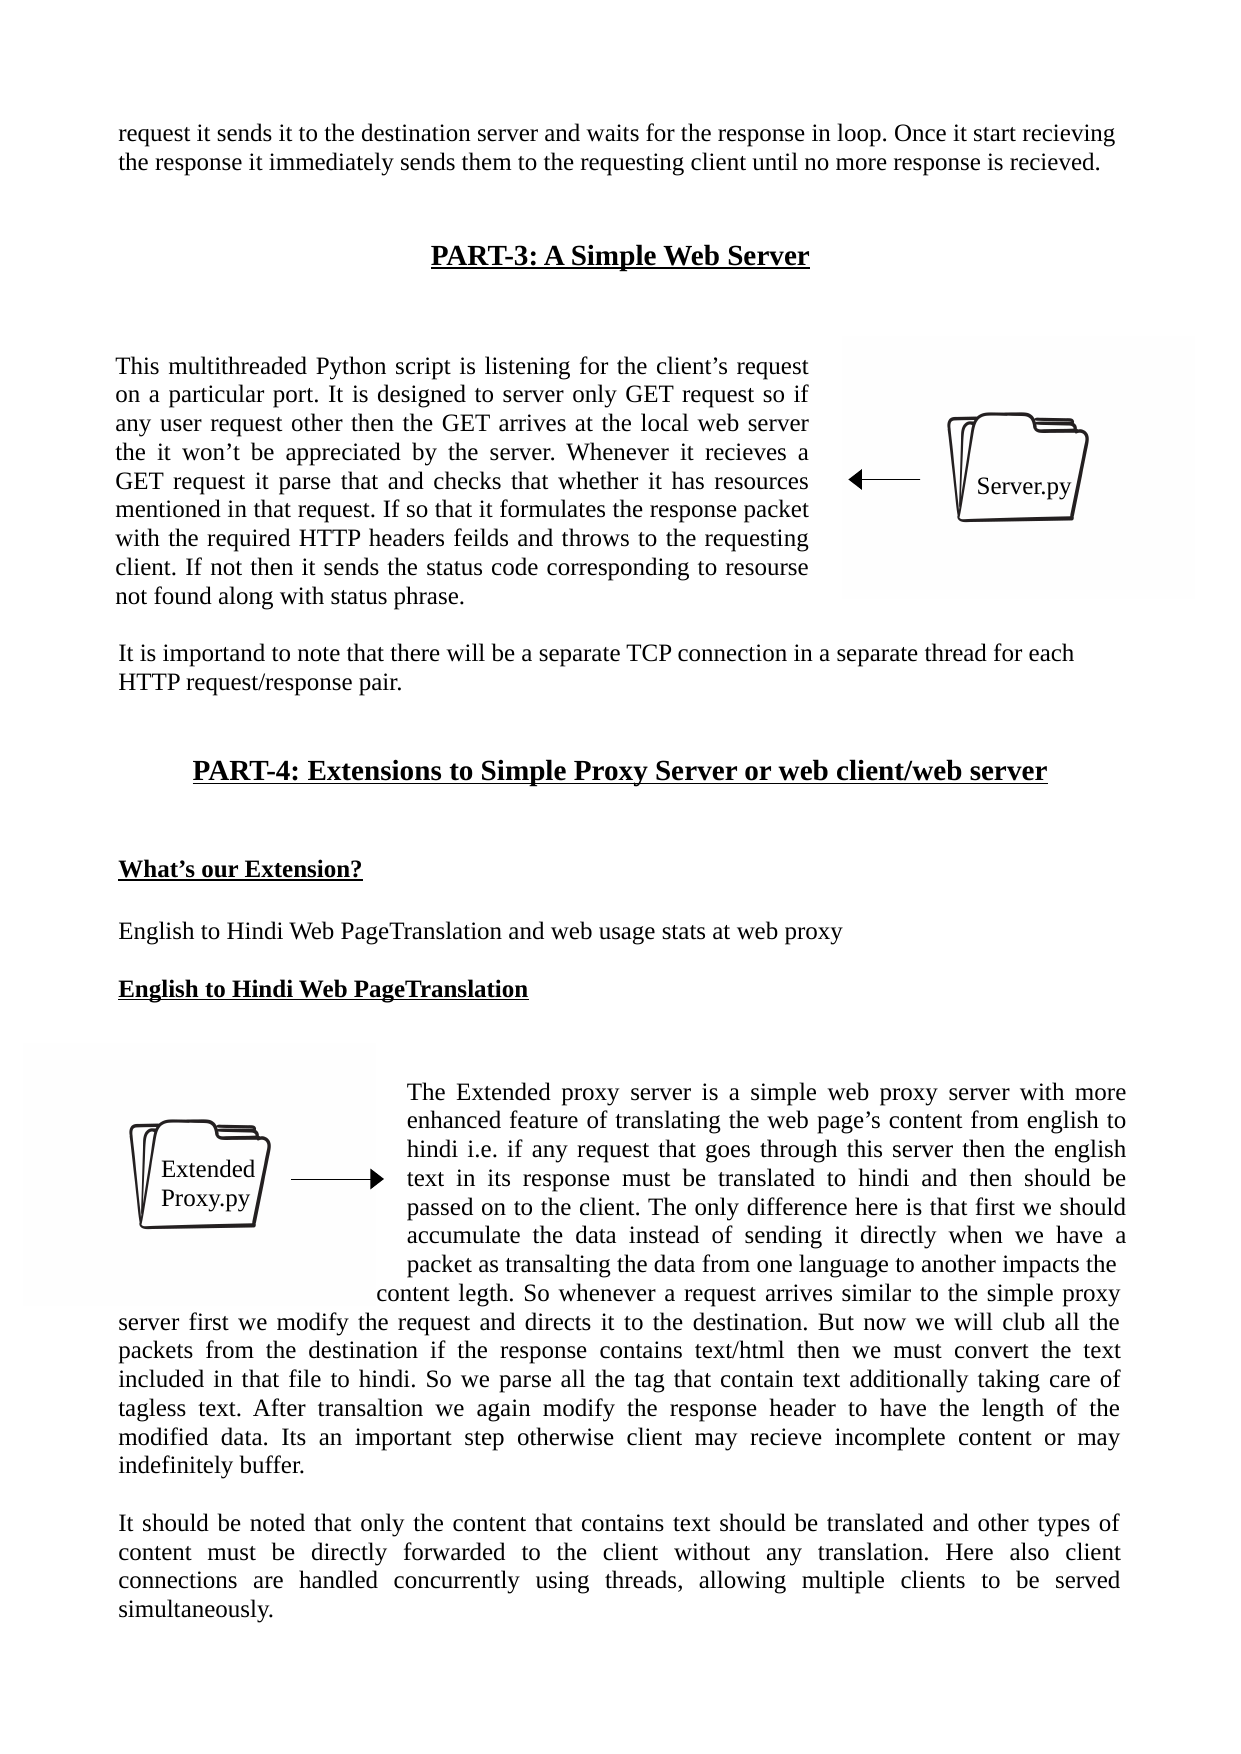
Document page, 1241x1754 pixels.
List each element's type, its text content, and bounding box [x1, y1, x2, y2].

text content legth. So whenever a request arrives similar to the simple proxy server first we modify the request and directs it to the destination. But now we will club all the packets from the destination if the response contains text/html then we must convert the text included in that file to hindi. So we parse all the tag that contain text additionally taking care of tagless text. After transaltion we again modify the response header to have the length of the modified data. Its an important step otherwise client may recieve incomplete content or may indefinitely buffer. [118, 1060, 1122, 1479]
text PART-3: A Simple Web Server [118, 238, 1122, 271]
text It should be noted that only the content that contains text should be translated and other types of content must be directly forwarded to the client without any translation. Here also client connections are handled concurrently using threads, allowing multiple clients to be served simultaneously. [118, 1508, 1122, 1623]
text It is importand to note that there will be a separate TCP connection in a separate thread for each HTTP request/response pair. [118, 638, 1122, 696]
text English to Hindi Web PageTranslation [118, 974, 1122, 1003]
picture [841, 336, 1195, 599]
text English to Hindi Web PageTranslation and web usage stats at web proxy [118, 916, 1122, 945]
text What’s our Extension? [118, 854, 1122, 883]
picture [23, 1043, 377, 1306]
text PART-4: Extensions to Simple Proxy Server or web client/web server [118, 753, 1122, 787]
text request it sends it to the destination server and waits for the response in loop. Once it start recieving the response it immediately sends them to the requesting client until no more response is recieved. [118, 118, 1122, 176]
